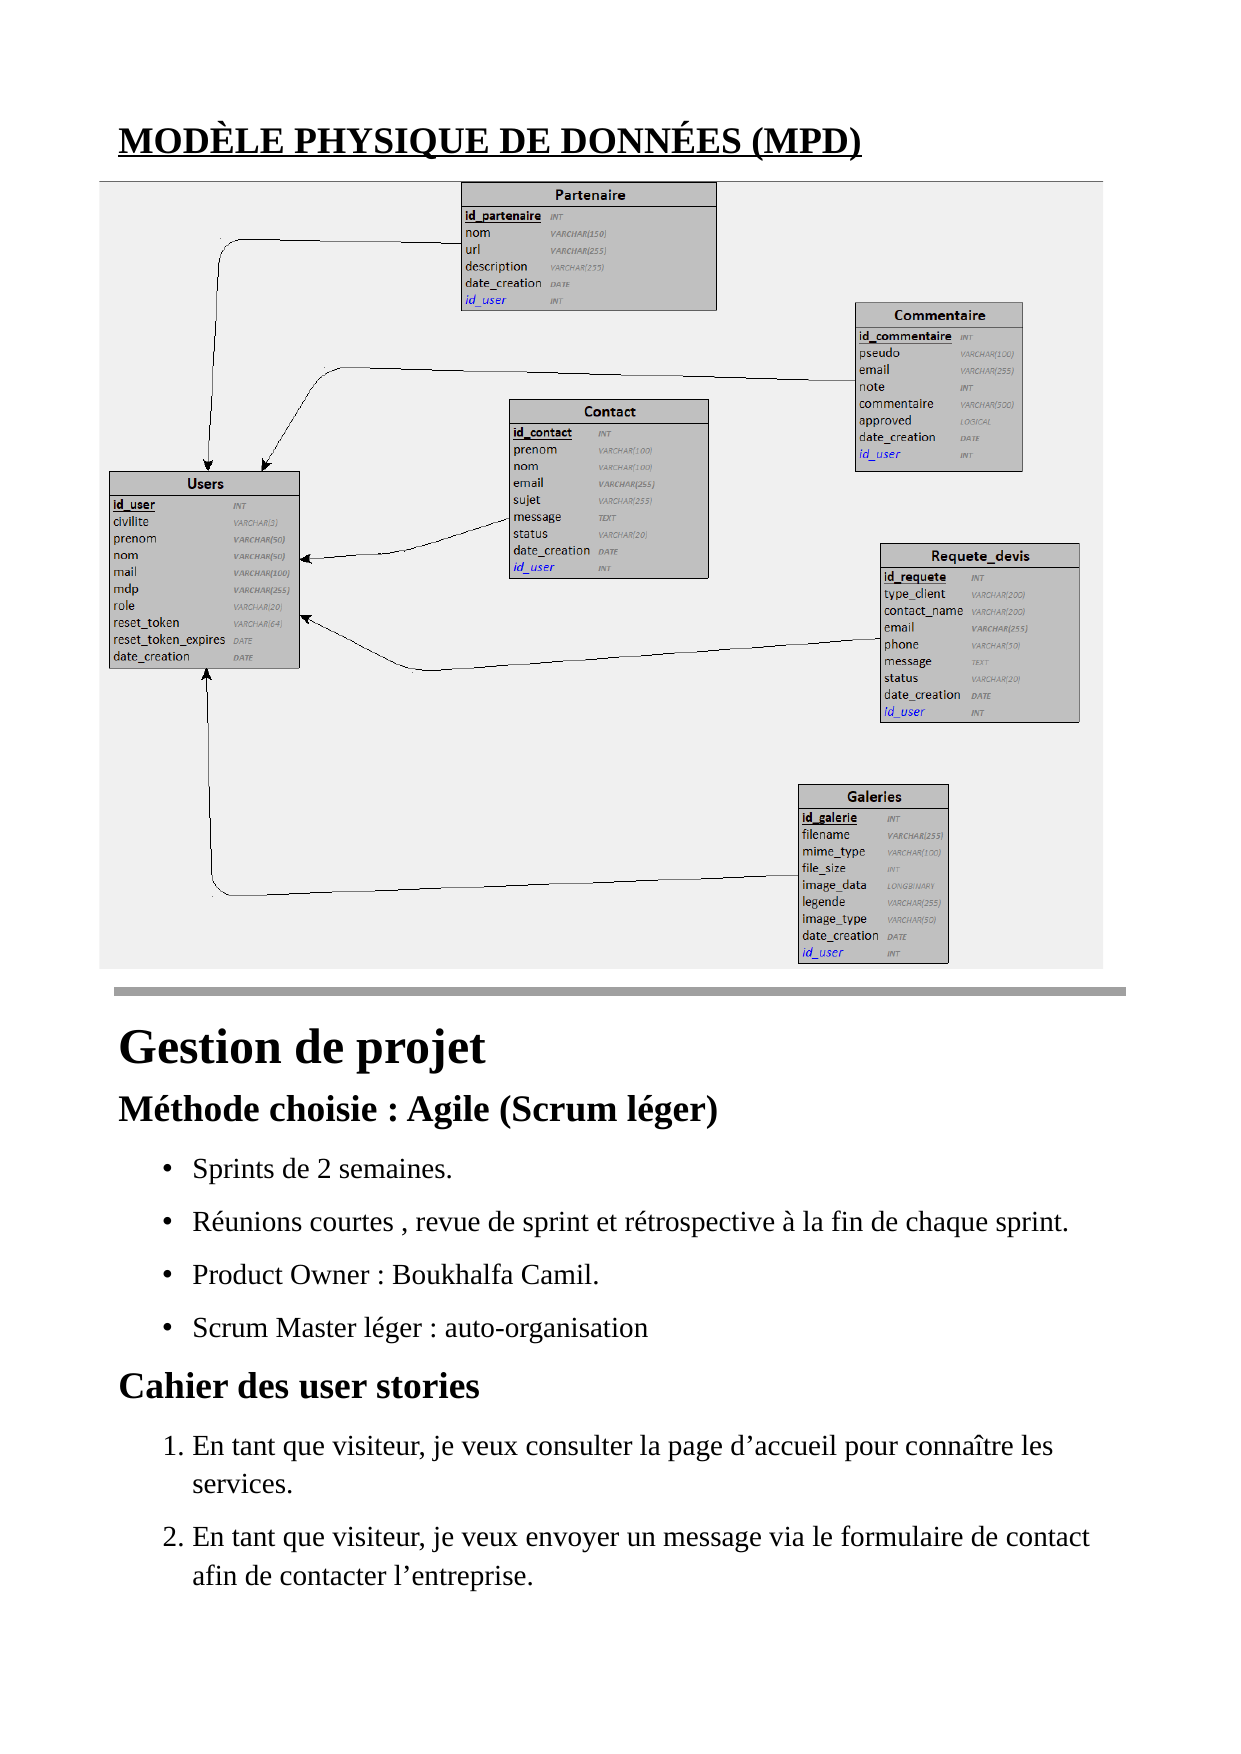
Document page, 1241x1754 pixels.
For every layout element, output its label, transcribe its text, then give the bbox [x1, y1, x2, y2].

list En tant que visiteur, je veux consulter la page d’accueil pour connaître les services. [162, 1428, 1122, 1500]
subtitle Cahier des user stories [118, 1364, 1122, 1407]
list Réunions courtes , revue de sprint et rétrospective à la fin de chaque sprint. [162, 1204, 1122, 1238]
list Sprints de 2 semaines. [162, 1151, 1122, 1184]
subtitle Gestion de projet [118, 1017, 1122, 1074]
subtitle Méthode choisie : Agile (Scrum léger) [118, 1087, 1122, 1130]
list Scrum Master léger : auto-organisation [162, 1310, 1122, 1344]
list Product Owner : Boukhalfa Camil. [162, 1257, 1122, 1291]
subtitle MODÈLE PHYSIQUE DE DONNÉES (MPD) [118, 118, 1122, 161]
list En tant que visiteur, je veux envoyer un message via le formulaire de contact afin de contacter l’entreprise. [162, 1519, 1122, 1592]
picture [99, 181, 1104, 969]
